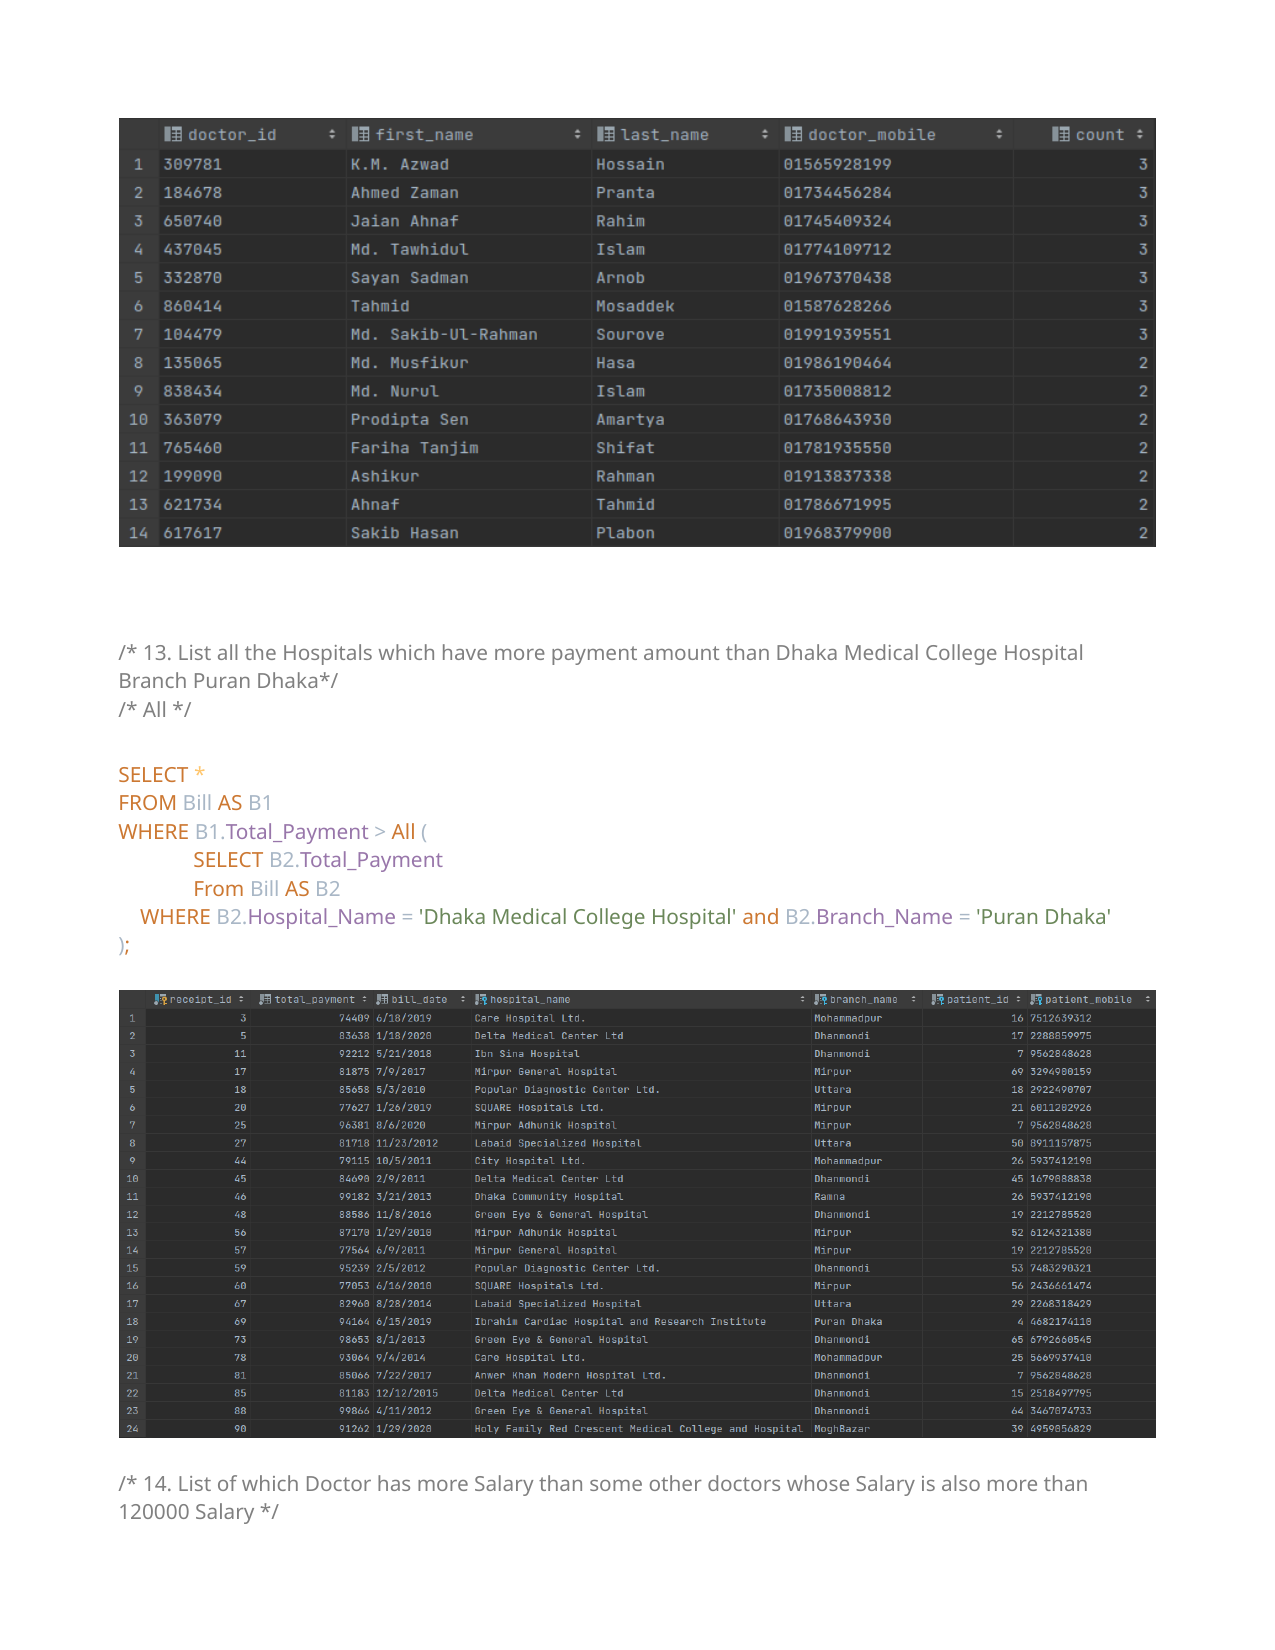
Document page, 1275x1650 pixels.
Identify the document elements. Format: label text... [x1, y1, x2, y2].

text /* 14. List of which Doctor has more Salary than some other doctors whose Salary is also more than 120000 Salary */ [118, 1469, 1155, 1526]
picture [119, 118, 1156, 547]
picture [119, 990, 1156, 1438]
text /* 13. List all the Hospitals which have more payment amount than Dhaka Medical College Hospital Branch Puran Dhaka*/ /* All */ SELECT * FROM Bill AS B1 WHERE B1.Total_Payment > All ( SELECT B2.Total_Payment From Bill AS B2 WHERE B2.Hospital_Name = 'Dhaka Medical College Hospital' and B2.Branch_Name = 'Puran Dhaka' ); [118, 638, 1155, 959]
